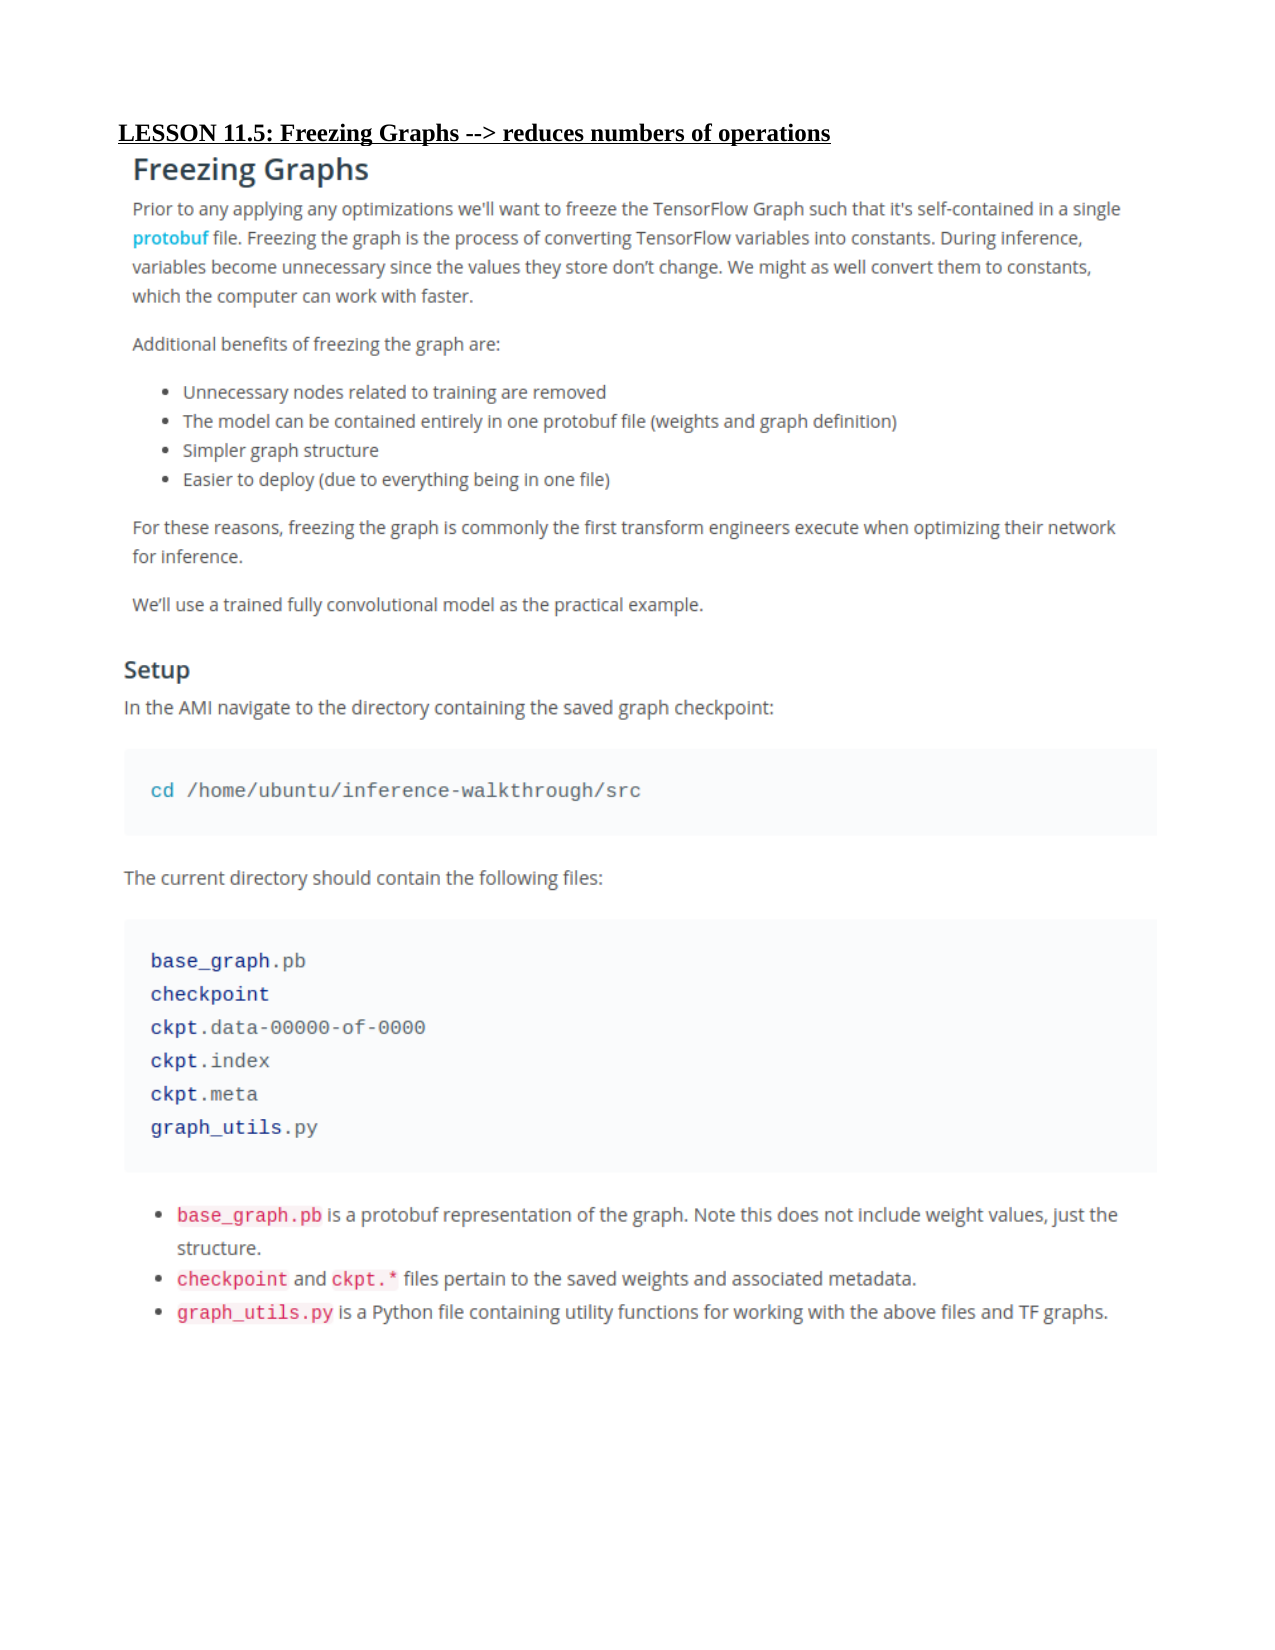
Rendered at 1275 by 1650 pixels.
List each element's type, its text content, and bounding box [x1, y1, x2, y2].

text LESSON 11.5: Freezing Graphs --> reduces numbers of operations [118, 118, 1157, 146]
picture [118, 146, 1157, 624]
picture [118, 652, 1157, 1351]
